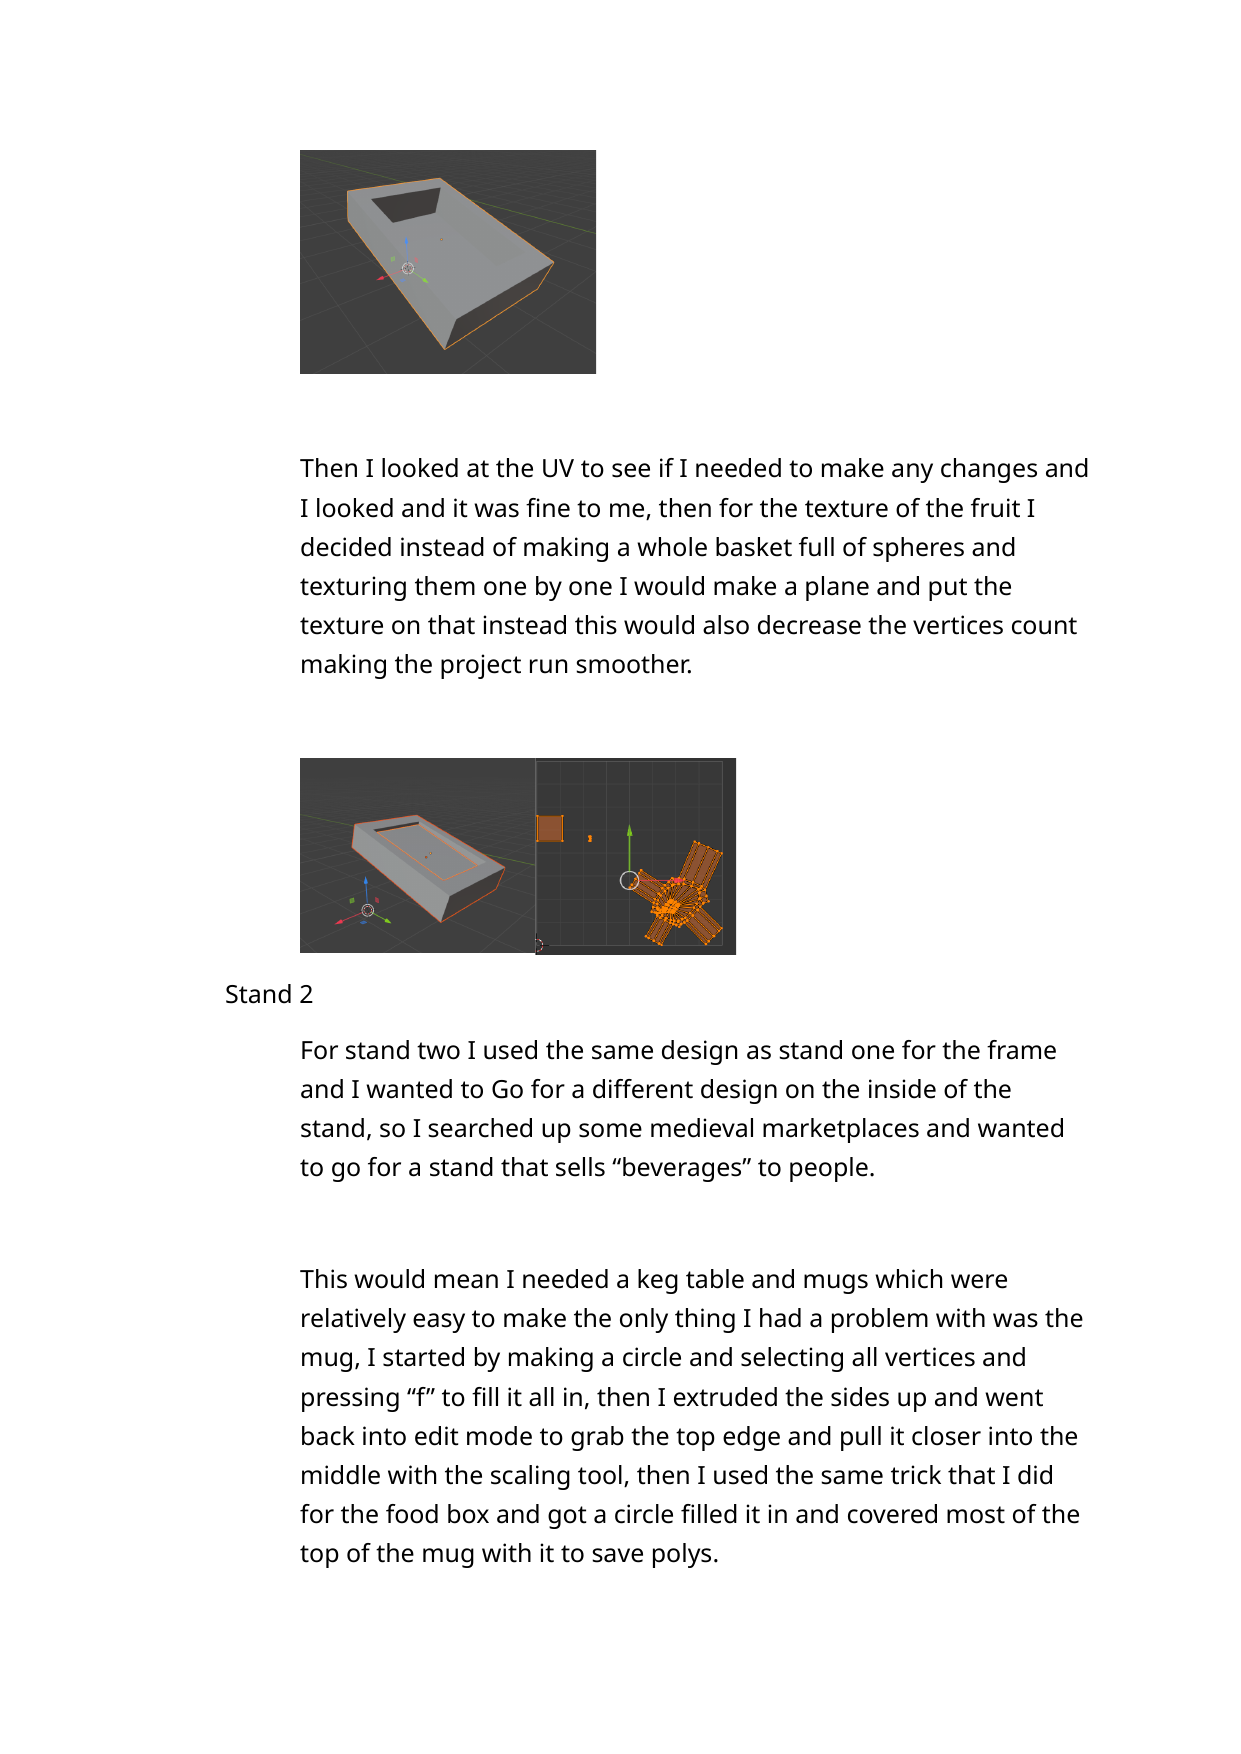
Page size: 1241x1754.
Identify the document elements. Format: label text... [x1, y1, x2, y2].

text For stand two I used the same design as stand one for the frame and I wanted to Go for a different design on the inside of the stand, so I searched up some medieval marketplaces and wanted to go for a stand that sells “beverages” to people. [300, 1033, 1090, 1184]
text Stand 2 [150, 977, 1090, 1011]
text Then I looked at the UV to see if I needed to make any changes and I looked and it was fine to me, then for the texture of the fruit I decided instead of making a whole basket full of spheres and texturing them one by one I would make a plane and put the texture on that instead this would also decrease the vertices count making the project run smoother. [300, 451, 1090, 681]
text This would mean I needed a keg table and mugs which were relatively easy to make the only thing I had a problem with was the mug, I started by making a circle and selecting all vertices and pressing “f” to fill it all in, then I extruded the sides up and went back into edit mode to grab the top edge and pull it closer into the middle with the scaling tool, then I used the same trick that I did for the food box and got a circle filled it in and covered most of the top of the mug with it to save polys. [300, 1262, 1090, 1570]
